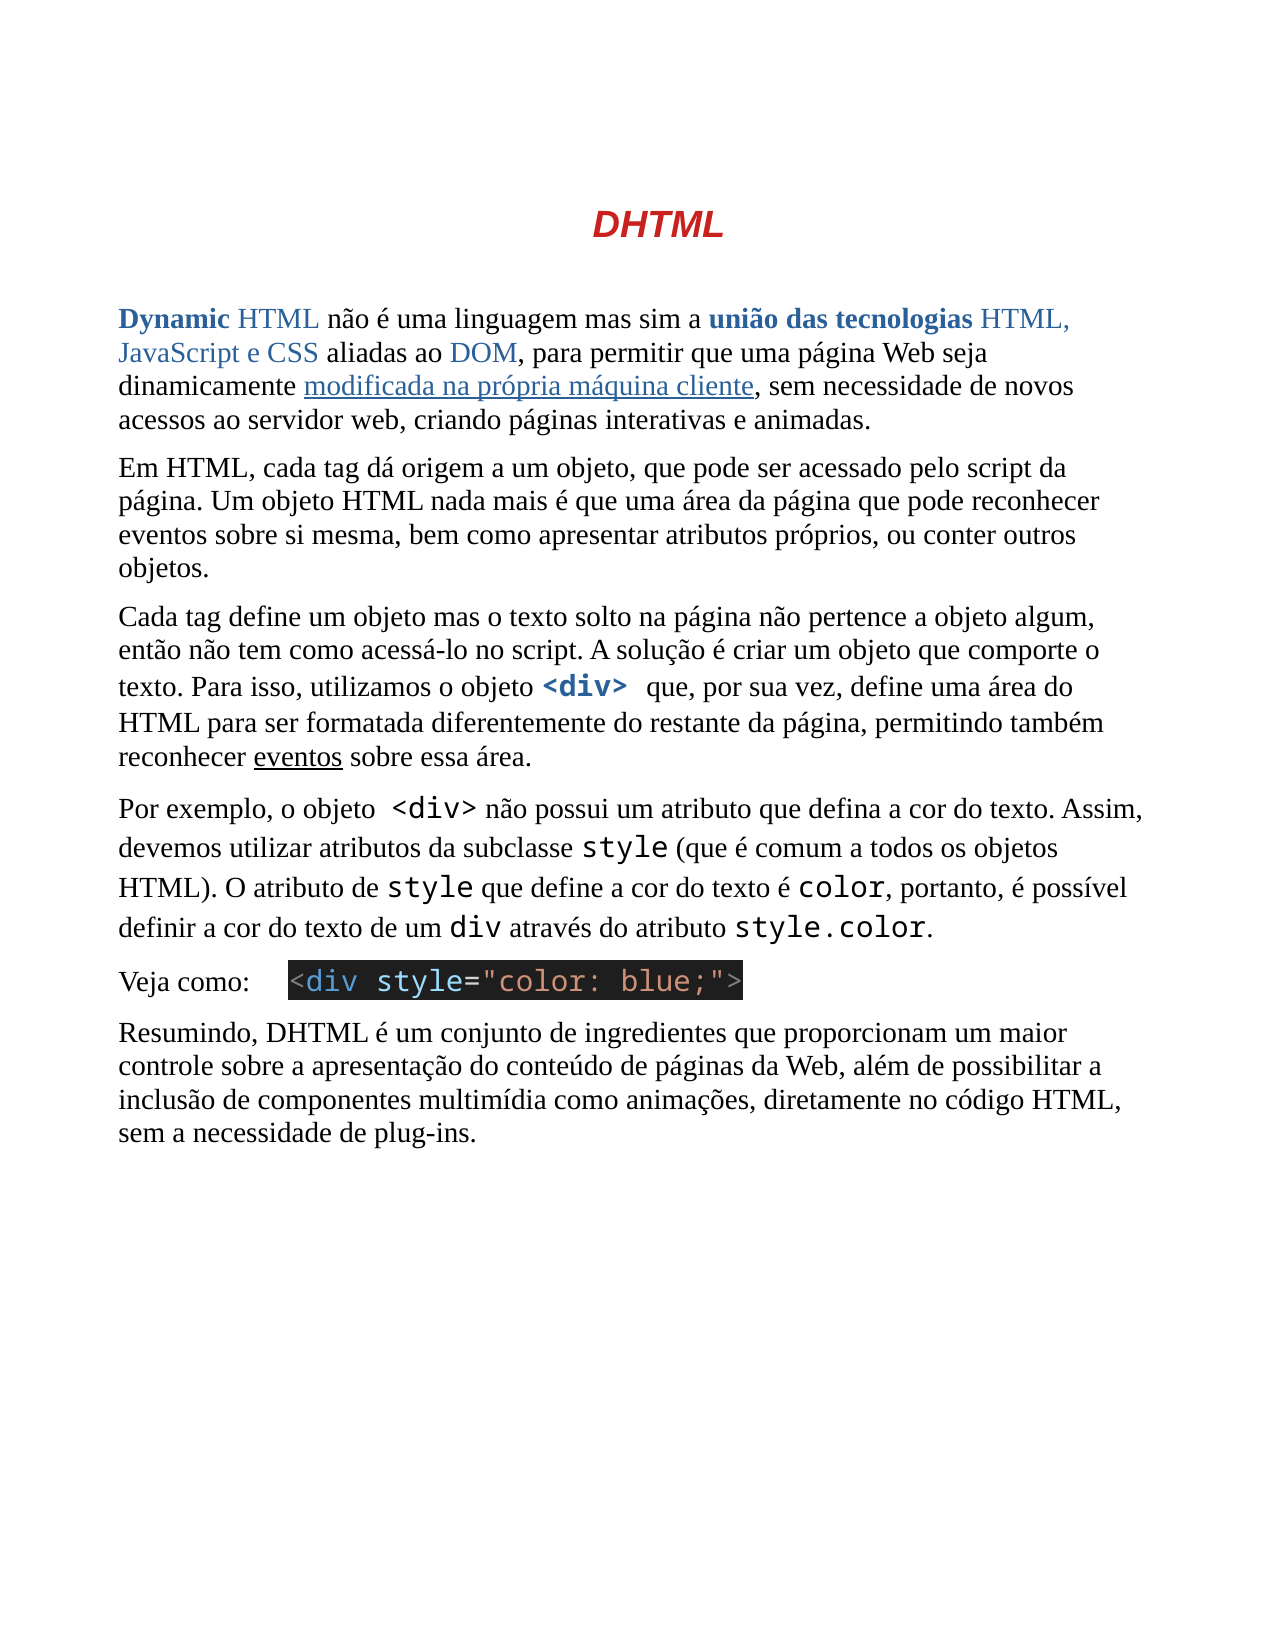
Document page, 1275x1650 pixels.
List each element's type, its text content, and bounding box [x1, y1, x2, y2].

text Resumindo, DHTML é um conjunto de ingredientes que proporcionam um maior controle sobre a apresentação do conteúdo de páginas da Web, além de possibilitar a inclusão de componentes multimídia como animações, diretamente no código HTML, sem a necessidade de plug-ins. [118, 1015, 1157, 1149]
subtitle DHTML [118, 201, 1157, 289]
text Por exemplo, o objeto <div> não possui um atributo que defina a cor do texto. Assim, devemos utilizar atributos da subclasse style (que é comum a todos os objetos HTML). O atributo de style que define a cor do texto é color, portanto, é possível definir a cor do texto de um div através do atributo style.color. [118, 787, 1157, 946]
text Dynamic HTML não é uma linguagem mas sim a união das tecnologias HTML, JavaScript e CSS aliadas ao DOM, para permitir que uma página Web seja dinamicamente modificada na própria máquina cliente, sem necessidade de novos acessos ao servidor web, criando páginas interativas e animadas. [118, 301, 1157, 435]
text Cada tag define um objeto mas o texto solto na página não pertence a objeto algum, então não tem como acessá-lo no script. A solução é criar um objeto que comporte o texto. Para isso, utilizamos o objeto <div> que, por sua vez, define uma área do HTML para ser formatada diferentemente do restante da página, permitindo também reconhecer eventos sobre essa área. [118, 599, 1157, 772]
text Veja como: <div style="color: blue;"> [118, 960, 1157, 1000]
text Em HTML, cada tag dá origem a um objeto, que pode ser acessado pelo script da página. Um objeto HTML nada mais é que uma área da página que pode reconhecer eventos sobre si mesma, bem como apresentar atributos próprios, ou conter outros objetos. [118, 450, 1157, 584]
